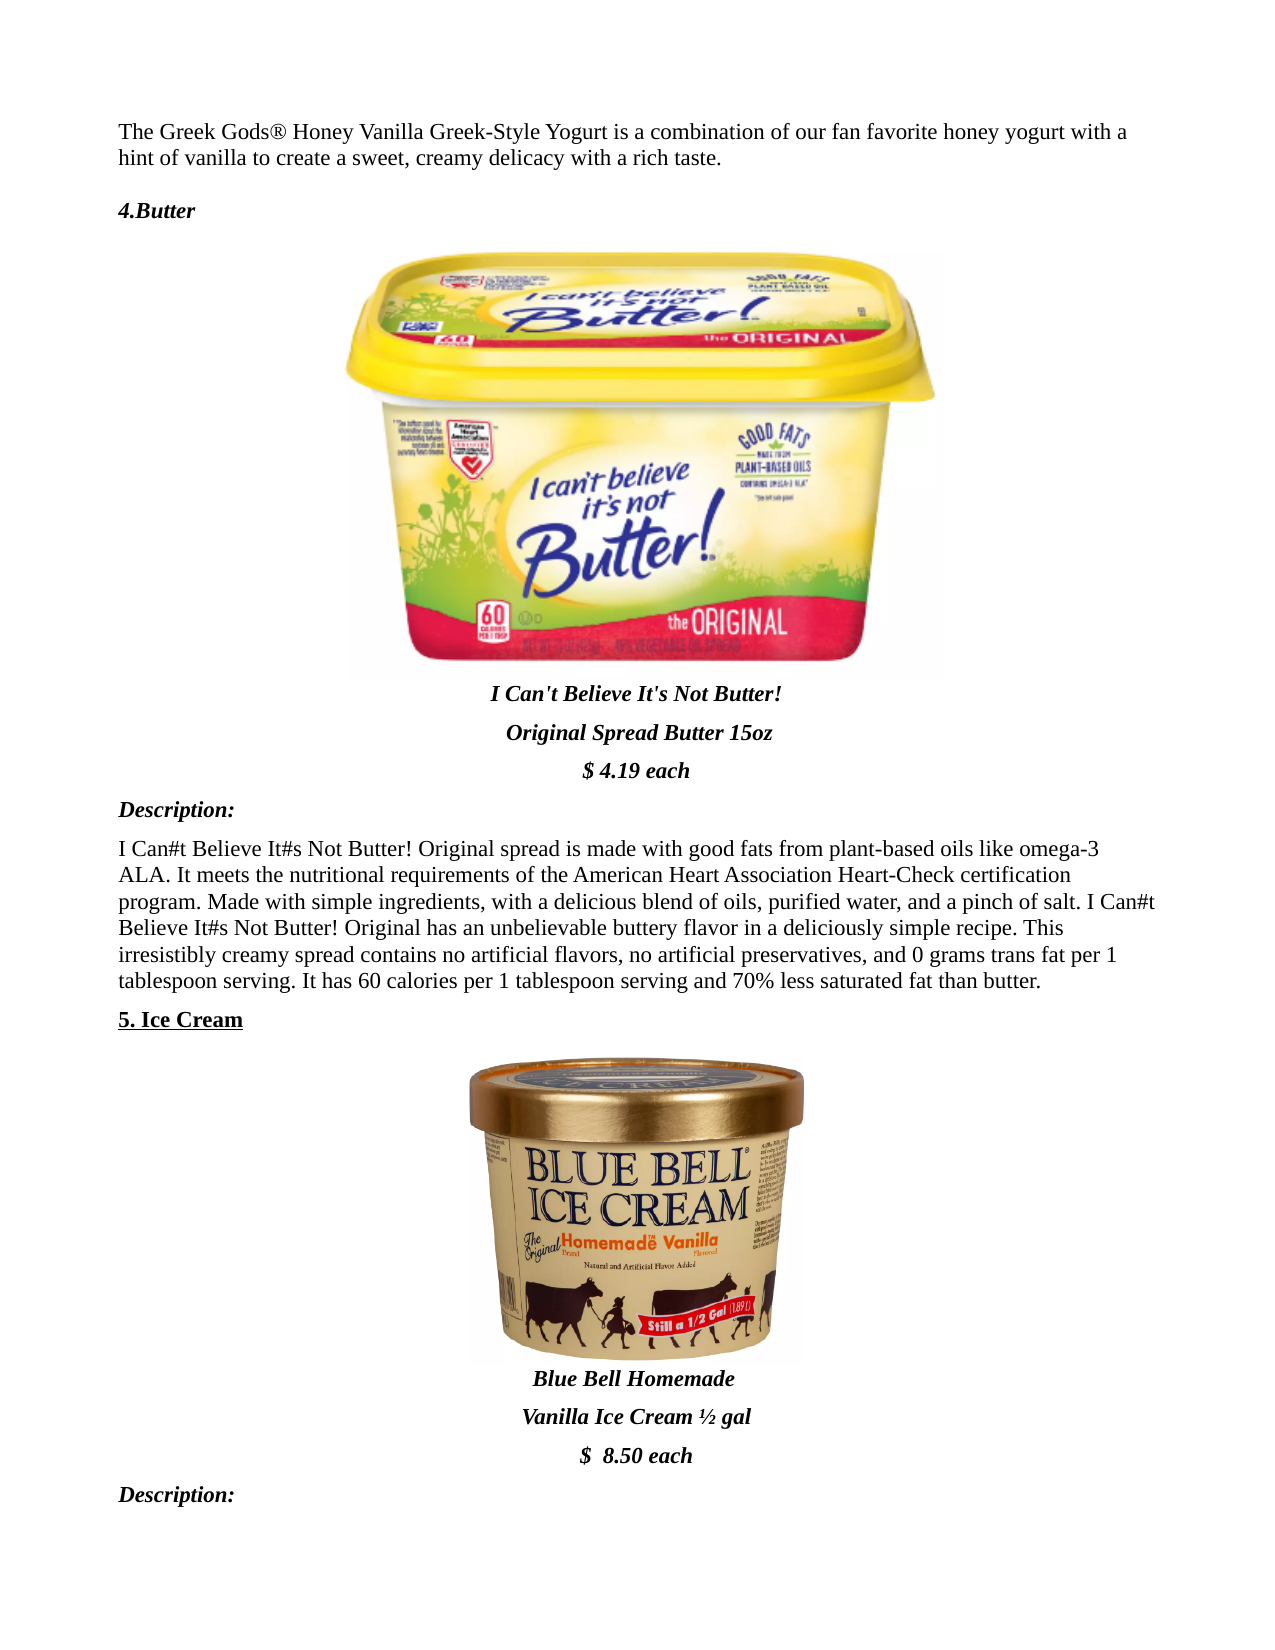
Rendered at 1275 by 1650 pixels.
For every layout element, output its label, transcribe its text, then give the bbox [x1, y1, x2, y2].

text The Greek Gods® Honey Vanilla Greek-Style Yogurt is a combination of our fan favorite honey yogurt with a hint of vanilla to create a sweet, creamy delicacy with a rich taste. [118, 118, 1157, 171]
text Description: [118, 1481, 1157, 1507]
text Blue Bell Homemade [118, 1045, 1157, 1391]
text Vanilla Ice Cream ½ gal [118, 1403, 1157, 1430]
text I Can#t Believe It#s Not Butter! Original spread is made with good fats from plant-based oils like omega-3 ALA. It meets the nutritional requirements of the American Heart Association Heart-Check certification program. Made with simple ingredients, with a delicious blend of oils, purified water, and a pinch of salt. I Can#t Believe It#s Not Butter! Original has an unbelievable buttery flavor in a deliciously simple recipe. This irresistibly creamy spread contains no artificial flavors, no artificial preservatives, and 0 grams trans fat per 1 tablespoon serving. It has 60 calories per 1 tablespoon serving and 70% less saturated fat than butter. [118, 835, 1157, 993]
text 5. Ice Cream [118, 1006, 1157, 1032]
picture [331, 223, 944, 680]
text 4.Butter [118, 197, 1157, 223]
text $ 8.50 each [118, 1442, 1157, 1469]
picture [464, 1044, 812, 1365]
text Original Spread Butter 15oz [118, 719, 1157, 745]
text Description: [118, 796, 1157, 823]
text $ 4.19 each [118, 757, 1157, 784]
subtitle I Can't Believe It's Not Butter! [118, 248, 1157, 706]
